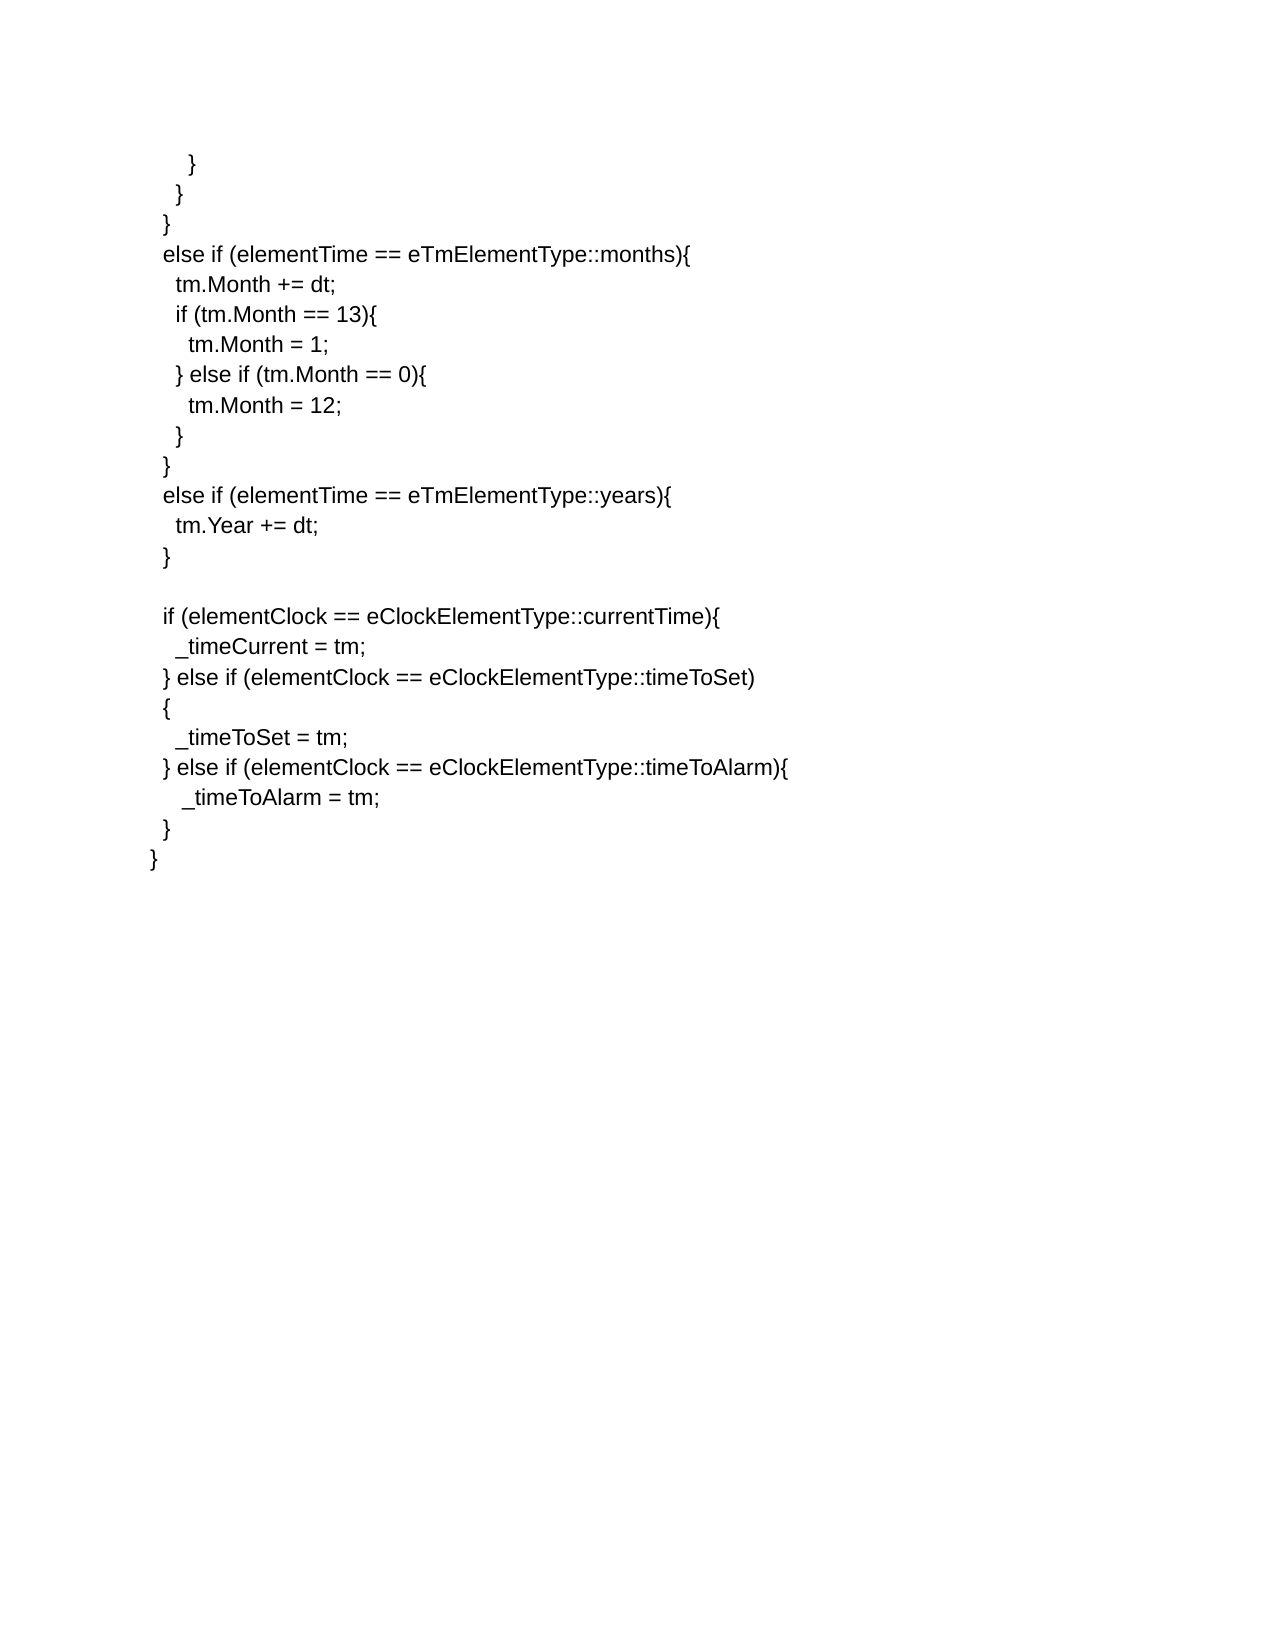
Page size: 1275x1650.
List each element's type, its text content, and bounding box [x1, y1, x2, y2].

text _timeToSet = tm; [150, 724, 1125, 750]
text } [150, 150, 1125, 176]
text tm.Month += dt; [150, 271, 1125, 297]
text } [150, 180, 1125, 207]
text } else if (elementClock == eClockElementType::timeToAlarm){ [150, 754, 1125, 781]
text } [150, 845, 1125, 871]
text else if (elementTime == eTmElementType::years){ [150, 482, 1125, 509]
text if (tm.Month == 13){ [150, 301, 1125, 327]
text else if (elementTime == eTmElementType::months){ [150, 241, 1125, 267]
text } [150, 452, 1125, 478]
text tm.Month = 12; [150, 392, 1125, 418]
text } else if (elementClock == eClockElementType::timeToSet) [150, 663, 1125, 690]
text tm.Month = 1; [150, 331, 1125, 358]
text { [150, 694, 1125, 720]
text if (elementClock == eClockElementType::currentTime){ [150, 603, 1125, 629]
text } [150, 210, 1125, 237]
text } [150, 422, 1125, 448]
text } [150, 814, 1125, 841]
text _timeCurrent = tm; [150, 633, 1125, 660]
text _timeToAlarm = tm; [150, 784, 1125, 811]
text } else if (tm.Month == 0){ [150, 361, 1125, 388]
text tm.Year += dt; [150, 512, 1125, 539]
text } [150, 543, 1125, 569]
